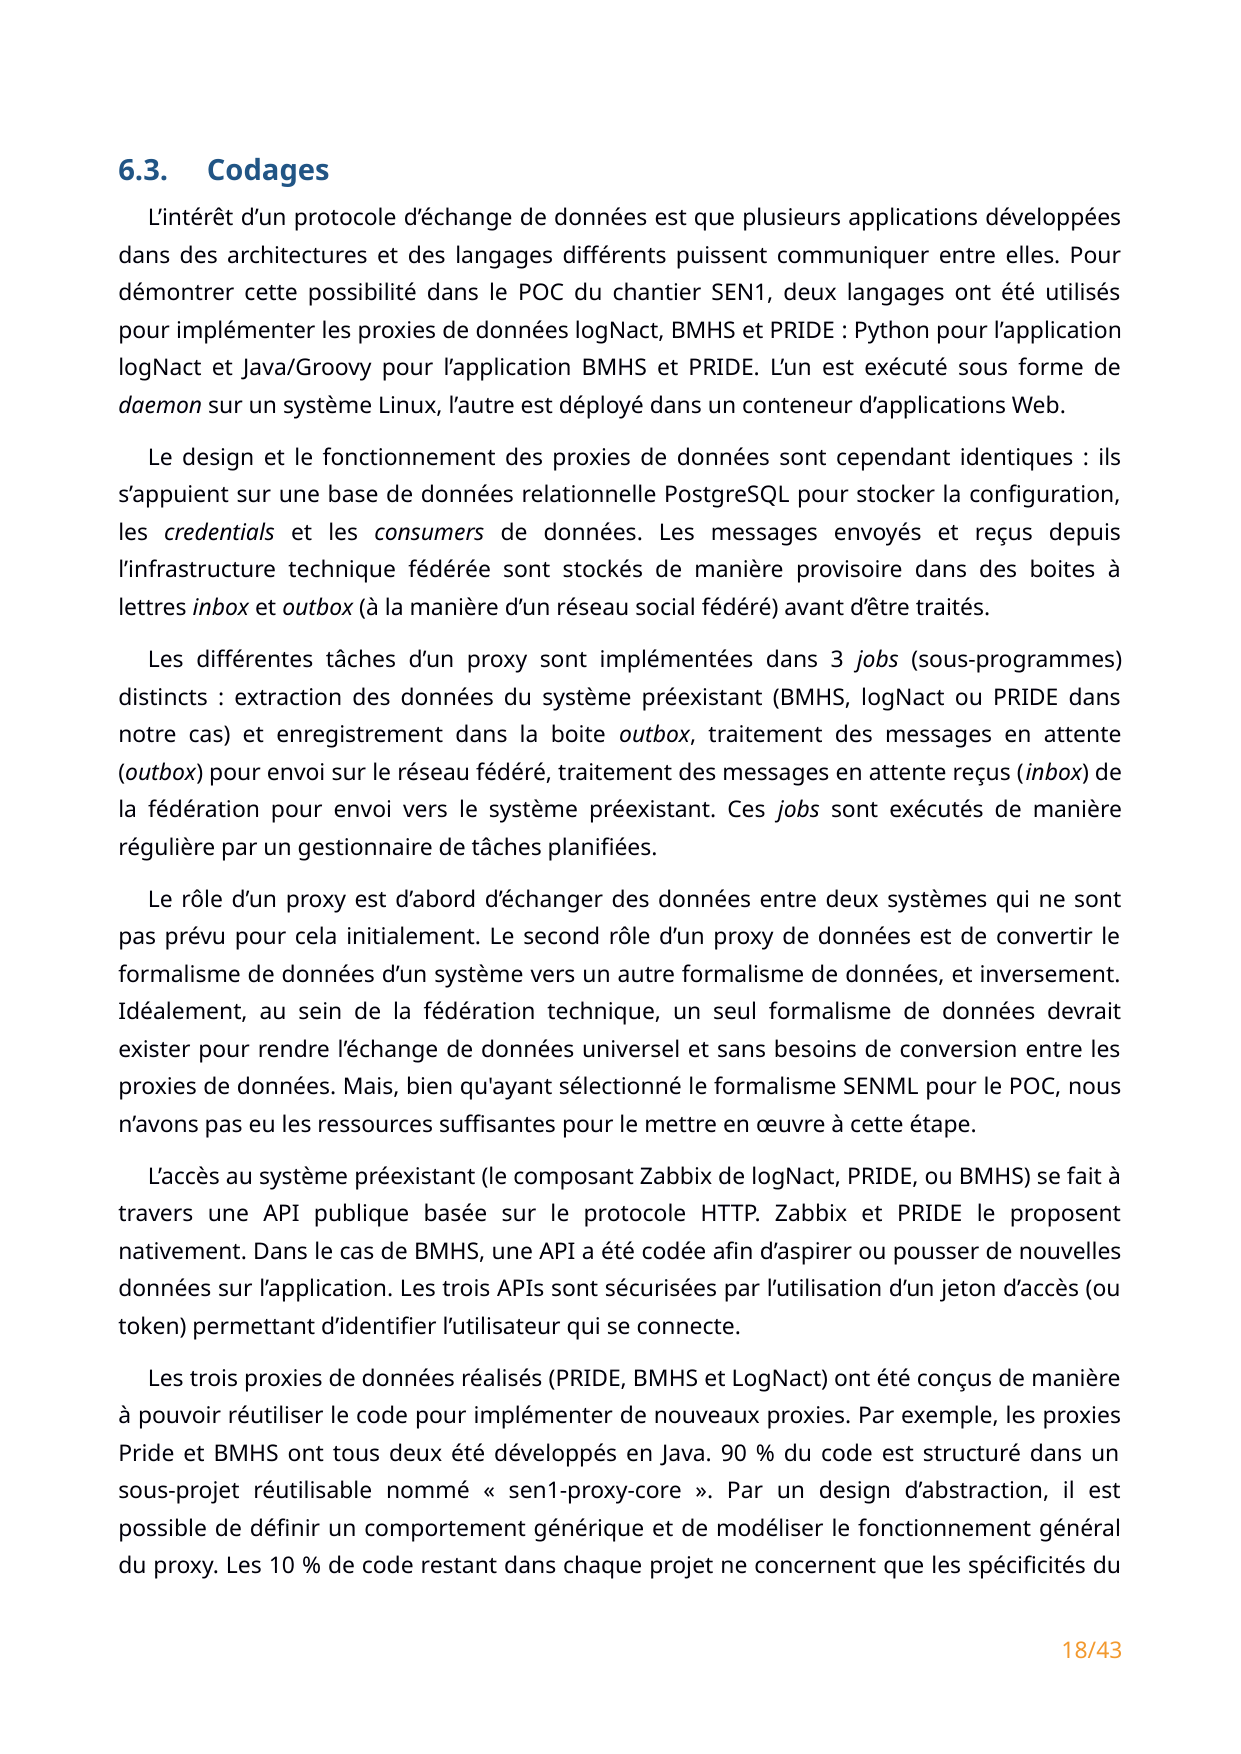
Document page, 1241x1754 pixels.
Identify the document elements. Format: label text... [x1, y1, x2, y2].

subtitle Codages [118, 149, 1122, 189]
text Le rôle d’un proxy est d’abord d’échanger des données entre deux systèmes qui ne sont pas prévu pour cela initialement. Le second rôle d’un proxy de données est de convertir le formalisme de données d’un système vers un autre formalisme de données, et inversement. Idéalement, au sein de la fédération technique, un seul formalisme de données devrait exister pour rendre l’échange de données universel et sans besoins de conversion entre les proxies de données. Mais, bien qu'ayant sélectionné le formalisme SENML pour le POC, nous n’avons pas eu les ressources suffisantes pour le mettre en œuvre à cette étape. [118, 883, 1122, 1139]
text L’accès au système préexistant (le composant Zabbix de logNact, PRIDE, ou BMHS) se fait à travers une API publique basée sur le protocole HTTP. Zabbix et PRIDE le proposent nativement. Dans le cas de BMHS, une API a été codée afin d’aspirer ou pousser de nouvelles données sur l’application. Les trois APIs sont sécurisées par l’utilisation d’un jeton d’accès (ou token) permettant d’identifier l’utilisateur qui se connecte. [118, 1160, 1122, 1341]
text Le design et le fonctionnement des proxies de données sont cependant identiques : ils s’appuient sur une base de données relationnelle PostgreSQL pour stocker la configuration, les credentials et les consumers de données. Les messages envoyés et reçus depuis l’infrastructure technique fédérée sont stockés de manière provisoire dans des boites à lettres inbox et outbox (à la manière d’un réseau social fédéré) avant d’être traités. [118, 441, 1122, 622]
text Les trois proxies de données réalisés (PRIDE, BMHS et LogNact) ont été conçus de manière à pouvoir réutiliser le code pour implémenter de nouveaux proxies. Par exemple, les proxies Pride et BMHS ont tous deux été développés en Java. 90 % du code est structuré dans un sous-projet réutilisable nommé « sen1-proxy-core ». Par un design d’abstraction, il est possible de définir un comportement générique et de modéliser le fonctionnement général du proxy. Les 10 % de code restant dans chaque projet ne concernent que les spécificités du [118, 1362, 1122, 1581]
text L’intérêt d’un protocole d’échange de données est que plusieurs applications développées dans des architectures et des langages différents puissent communiquer entre elles. Pour démontrer cette possibilité dans le POC du chantier SEN1, deux langages ont été utilisés pour implémenter les proxies de données logNact, BMHS et PRIDE : Python pour l’application logNact et Java/Groovy pour l’application BMHS et PRIDE. L’un est exécuté sous forme de daemon sur un système Linux, l’autre est déployé dans un conteneur d’applications Web. [118, 201, 1122, 420]
text Les différentes tâches d’un proxy sont implémentées dans 3 jobs (sous-programmes) distincts : extraction des données du système préexistant (BMHS, logNact ou PRIDE dans notre cas) et enregistrement dans la boite outbox, traitement des messages en attente (outbox) pour envoi sur le réseau fédéré, traitement des messages en attente reçus (inbox) de la fédération pour envoi vers le système préexistant. Ces jobs sont exécutés de manière régulière par un gestionnaire de tâches planifiées. [118, 643, 1122, 862]
